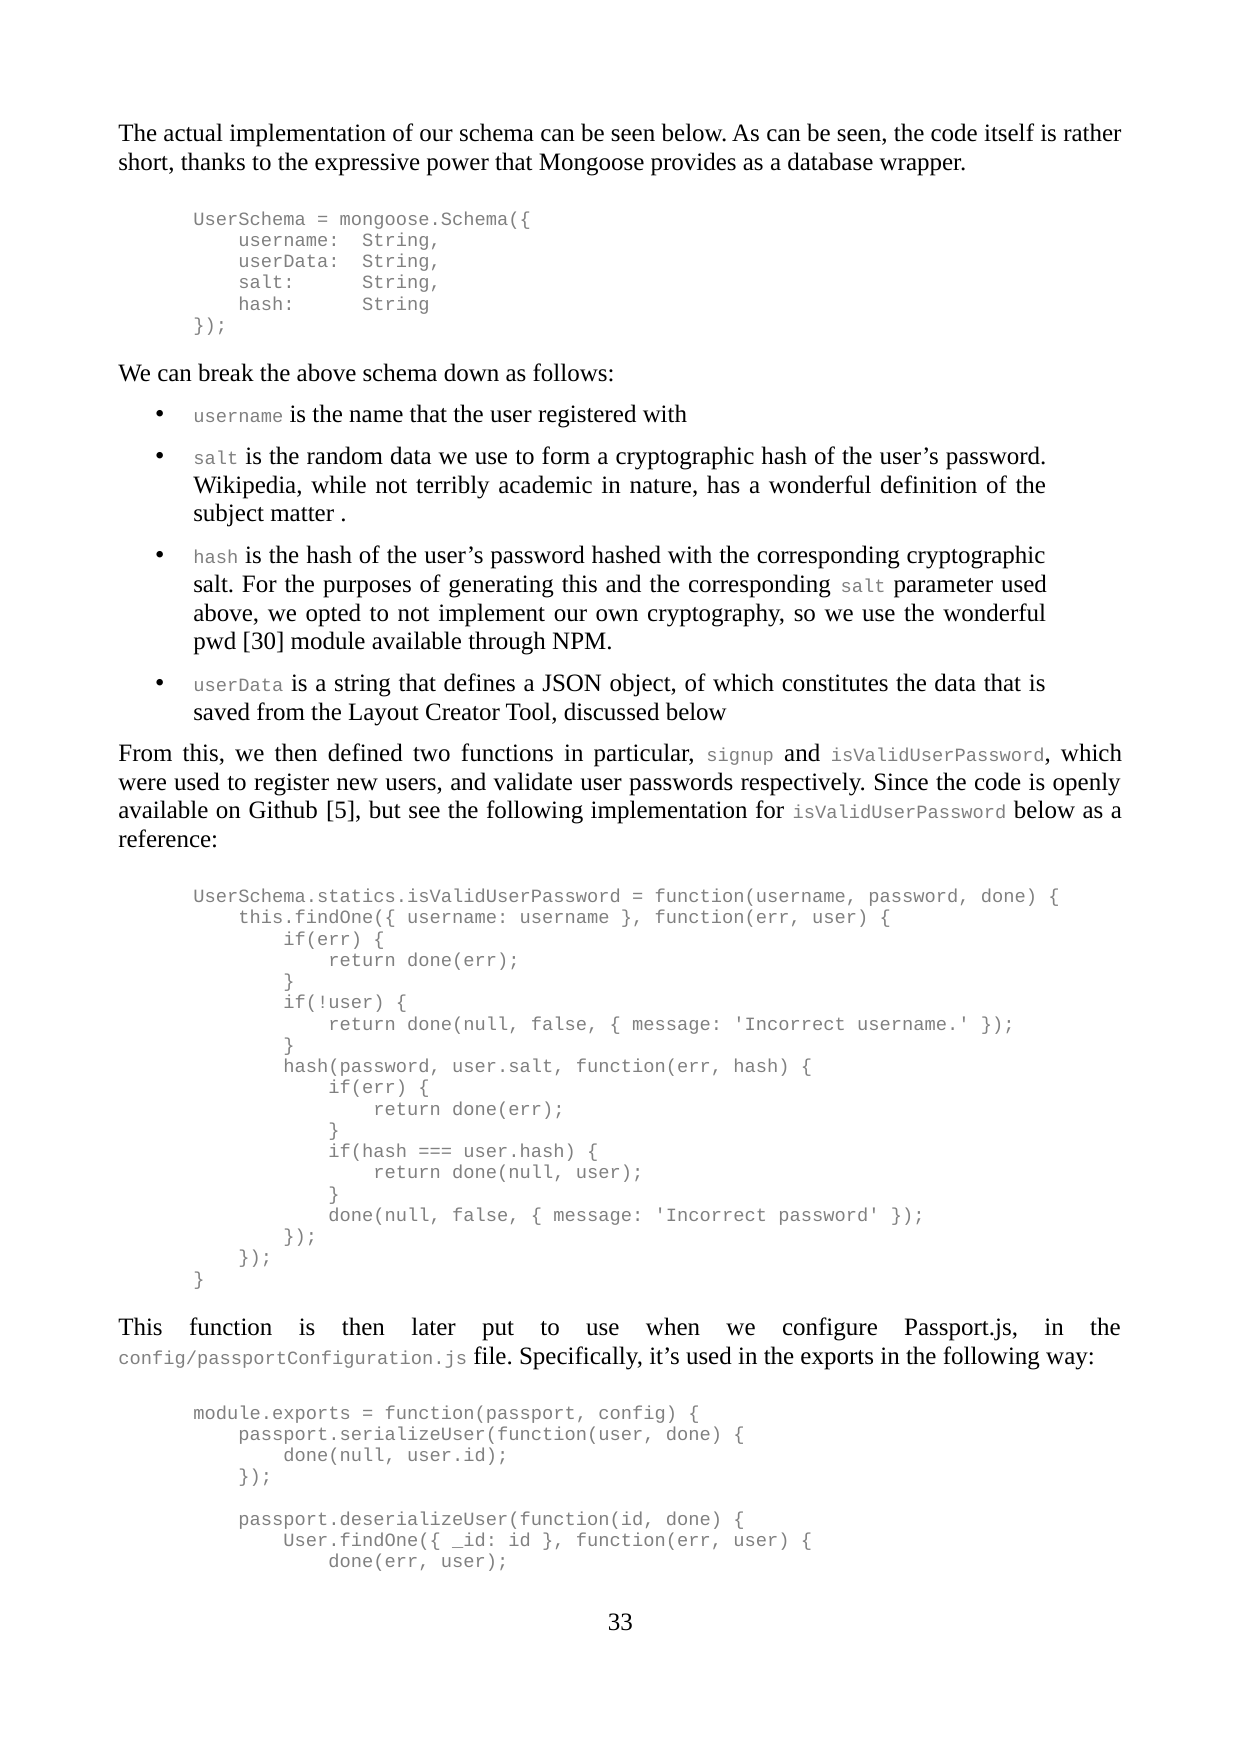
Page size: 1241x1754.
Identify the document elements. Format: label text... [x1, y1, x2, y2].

text } [193, 1121, 1122, 1142]
text done(null, false, { message: 'Incorrect password' }); [193, 1206, 1122, 1227]
text We can break the above schema down as follows: [118, 358, 1122, 387]
text if(err) { [193, 929, 1122, 951]
text UserSchema = mongoose.Schema({ [193, 209, 1122, 231]
text From this, we then defined two functions in particular, signup and isValidUserPassword, which were used to register new users, and validate user passwords respectively. Since the code is openly available on Github [5], but see the following implementation for isValidUserPassword below as a reference: [118, 738, 1122, 853]
text User.findOne({ _id: id }, function(err, user) { [193, 1531, 1122, 1552]
text return done(err); [193, 951, 1122, 972]
text passport.serializeUser(function(user, done) { [193, 1425, 1122, 1446]
list username is the name that the user registered with [155, 399, 1047, 428]
text this.findOne({ username: username }, function(err, user) { [193, 908, 1122, 929]
text module.exports = function(passport, config) { [193, 1403, 1122, 1425]
text } [193, 1184, 1122, 1206]
text if(!user) { [193, 993, 1122, 1014]
text The actual implementation of our schema can be seen below. As can be seen, the code itself is rather short, thanks to the expressive power that Mongoose provides as a database wrapper. [118, 118, 1122, 176]
text done(null, user.id); [193, 1446, 1122, 1467]
list userData is a string that defines a JSON object, of which constitutes the data that is saved from the Layout Creator Tool, discussed below [155, 668, 1047, 725]
text }); [193, 1467, 1122, 1488]
text return done(null, user); [193, 1163, 1122, 1184]
text }); [193, 1248, 1122, 1269]
text if(hash === user.hash) { [193, 1142, 1122, 1163]
text } [193, 972, 1122, 993]
text return done(err); [193, 1099, 1122, 1121]
text This function is then later put to use when we configure Passport.js, in the config/passportConfiguration.js file. Specifically, it’s used in the exports in the following way: [118, 1312, 1122, 1370]
list hash is the hash of the user’s password hashed with the corresponding cryptographic salt. For the purposes of generating this and the corresponding salt parameter used above, we opted to not implement our own cryptography, so we use the wonderful pwd [30] module available through NPM. [155, 540, 1047, 655]
text UserSchema.statics.isValidUserPassword = function(username, password, done) { [193, 887, 1122, 908]
text userData: String, [193, 252, 1122, 273]
text if(err) { [193, 1078, 1122, 1099]
text return done(null, false, { message: 'Incorrect username.' }); [193, 1014, 1122, 1036]
text hash: String [193, 294, 1122, 316]
list salt is the random data we use to form a cryptographic hash of the user’s password. Wikipedia, while not terribly academic in nature, has a wonderful definition of the subject matter . [155, 441, 1047, 527]
text }); [193, 316, 1122, 337]
text done(err, user); [193, 1552, 1122, 1573]
text } [193, 1269, 1122, 1291]
text hash(password, user.salt, function(err, hash) { [193, 1057, 1122, 1078]
text } [193, 1036, 1122, 1057]
text username: String, [193, 231, 1122, 252]
text }); [193, 1227, 1122, 1248]
text salt: String, [193, 273, 1122, 294]
text passport.deserializeUser(function(id, done) { [193, 1510, 1122, 1531]
